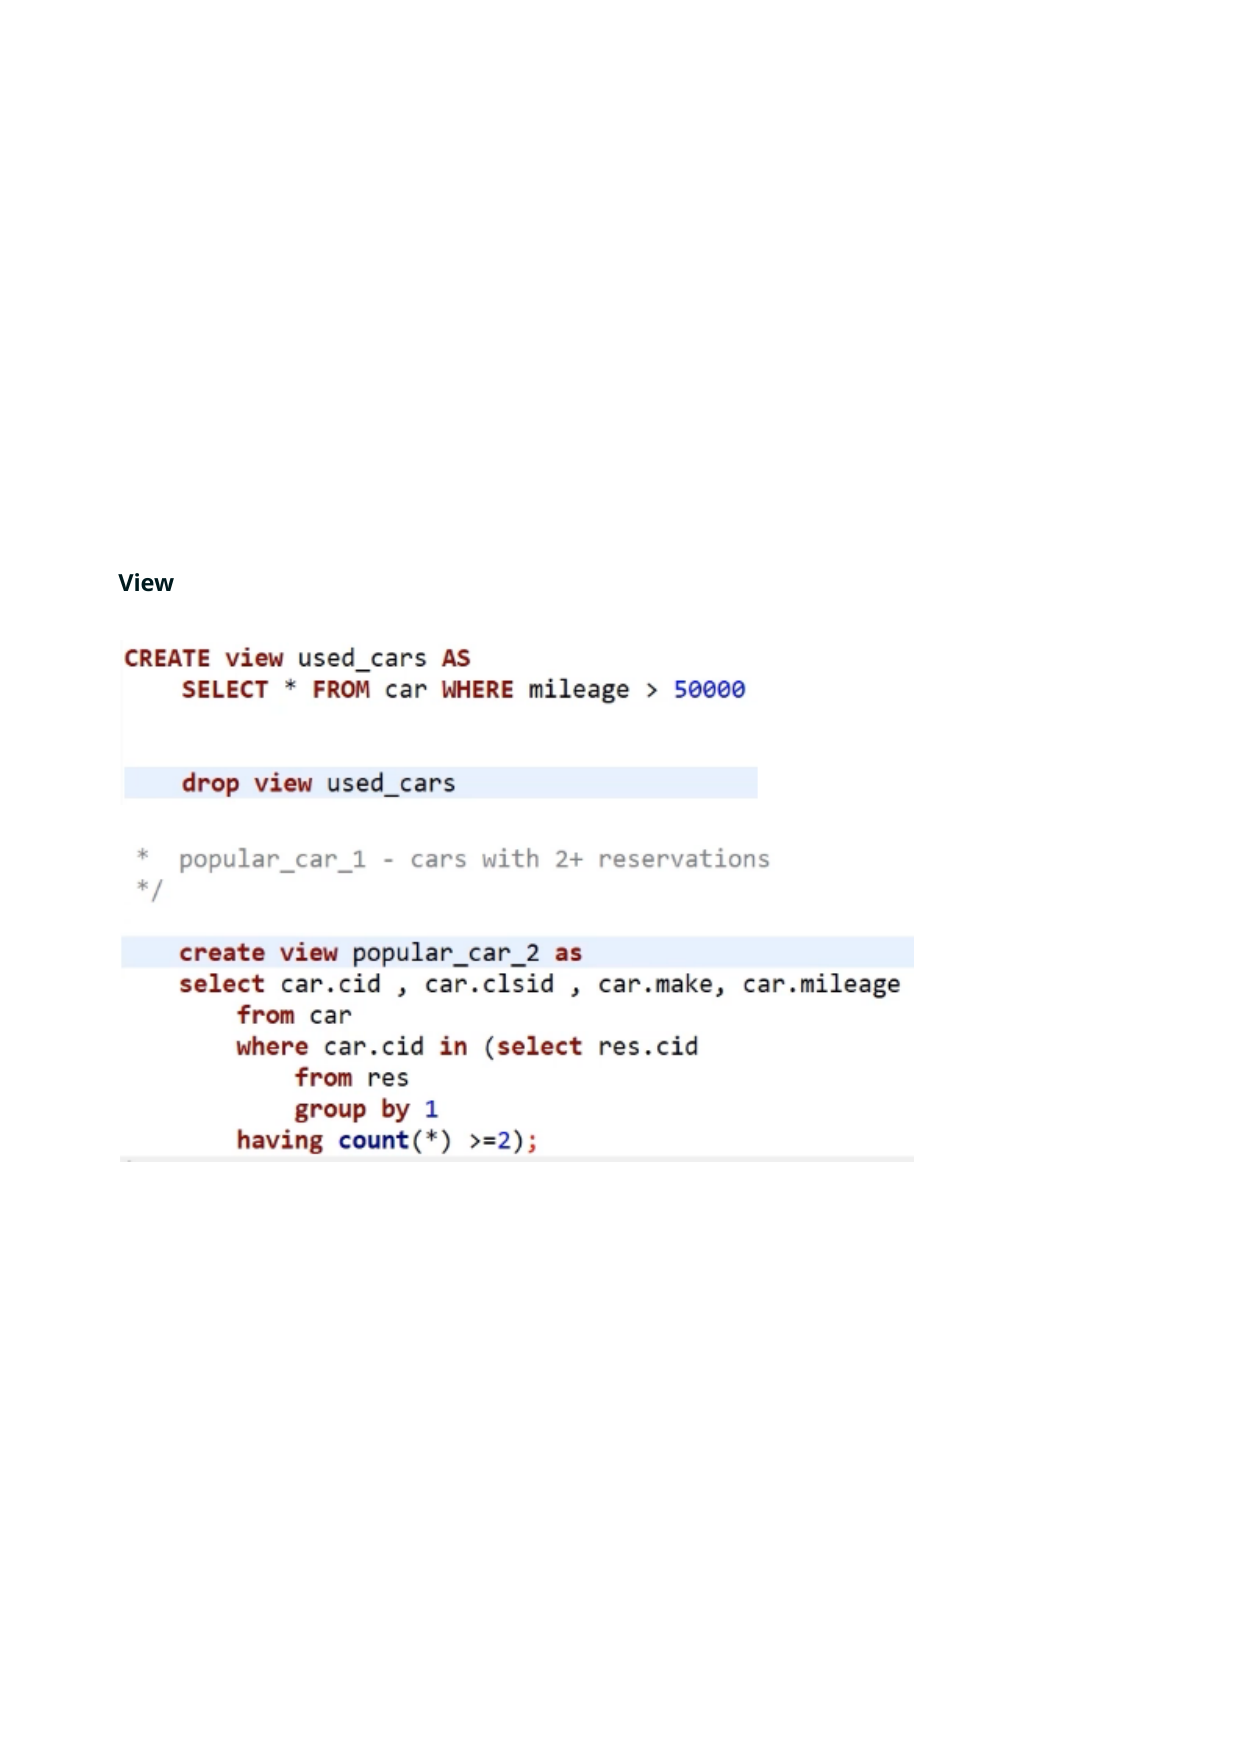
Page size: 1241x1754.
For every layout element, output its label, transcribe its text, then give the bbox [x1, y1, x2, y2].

picture [120, 640, 758, 805]
picture [120, 845, 914, 1162]
text View [118, 566, 1122, 598]
